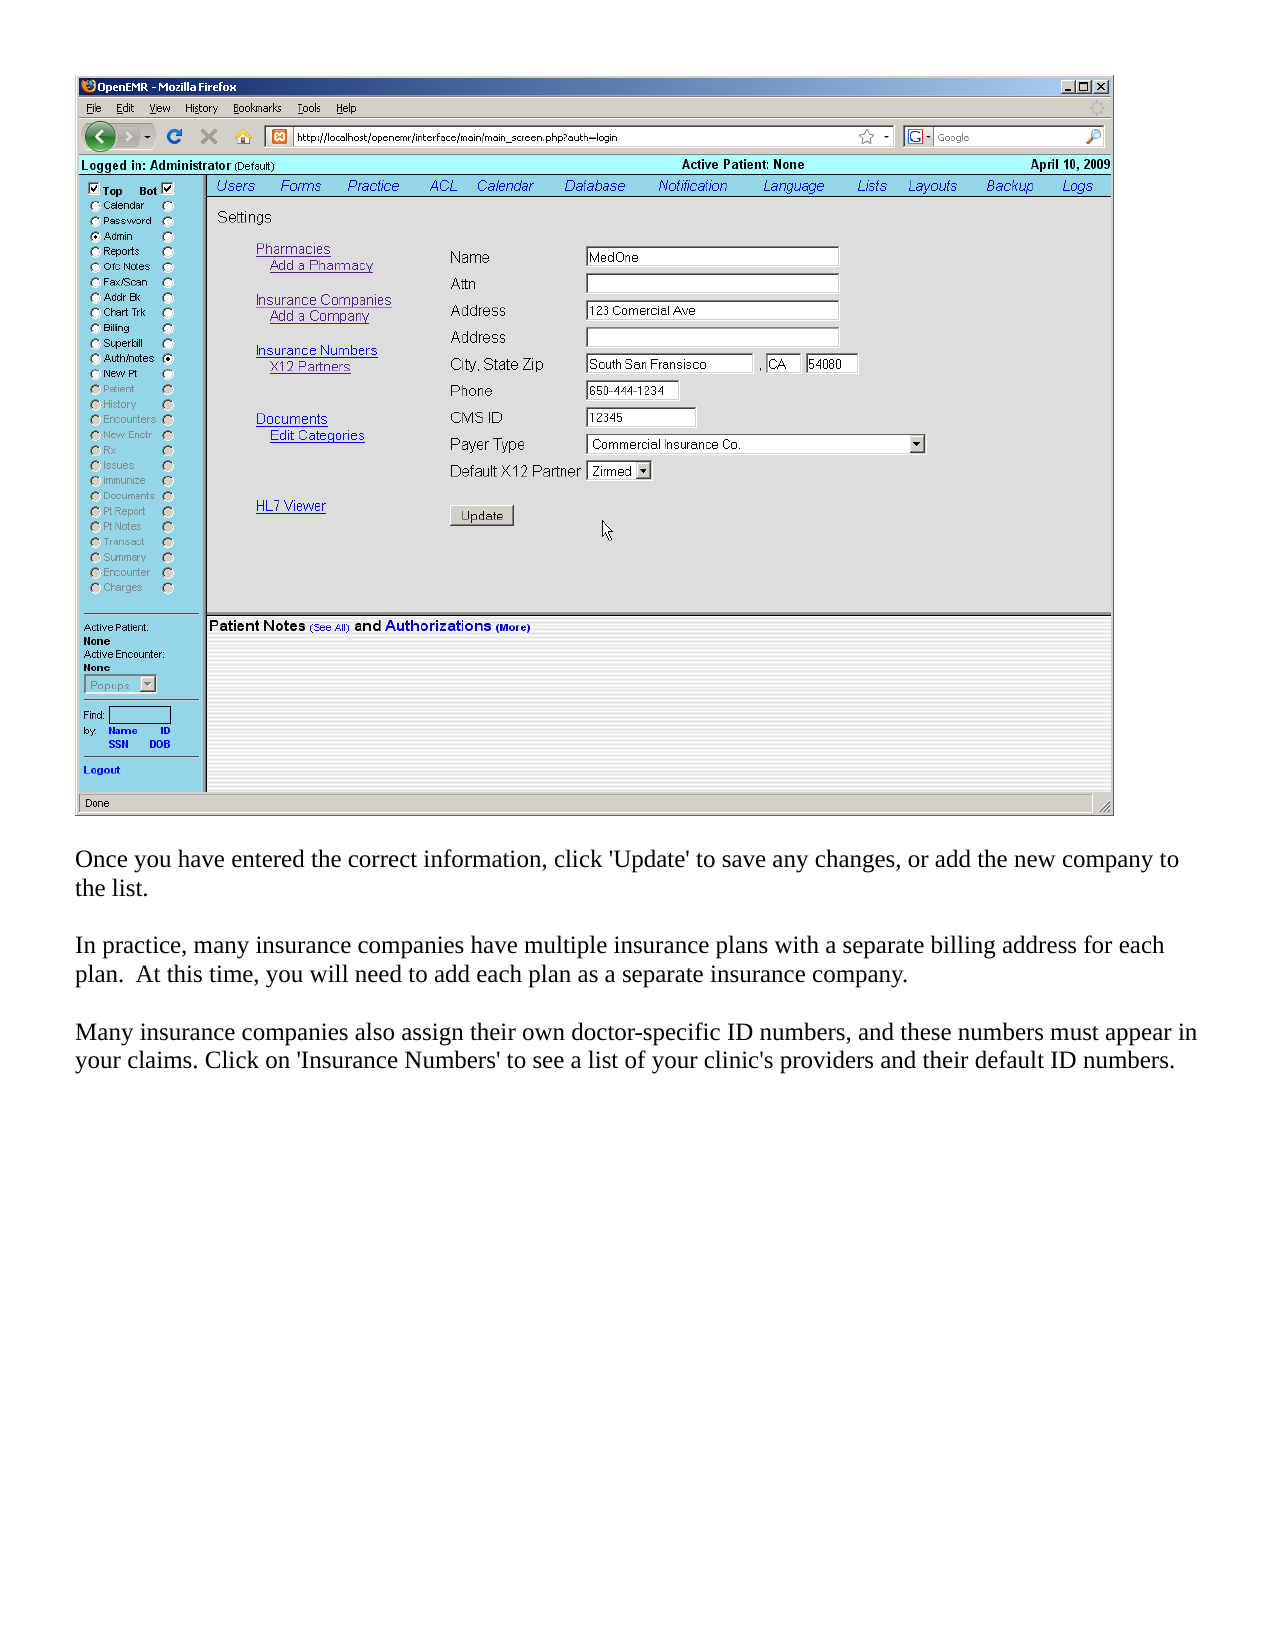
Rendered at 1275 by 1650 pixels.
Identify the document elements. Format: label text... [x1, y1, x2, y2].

text In practice, many insurance companies have multiple insurance plans with a separate billing address for each plan. At this time, you will need to add each plan as a separate insurance company. [75, 930, 1200, 988]
picture [75, 75, 1114, 816]
text Once you have entered the correct information, click 'Update' to save any changes, or add the new company to the list. [75, 844, 1200, 902]
text Many insurance companies also assign their own doctor-specific ID numbers, and these numbers must appear in your claims. Click on 'Insurance Numbers' to see a list of your clinic's providers and their default ID numbers. [75, 1017, 1200, 1074]
